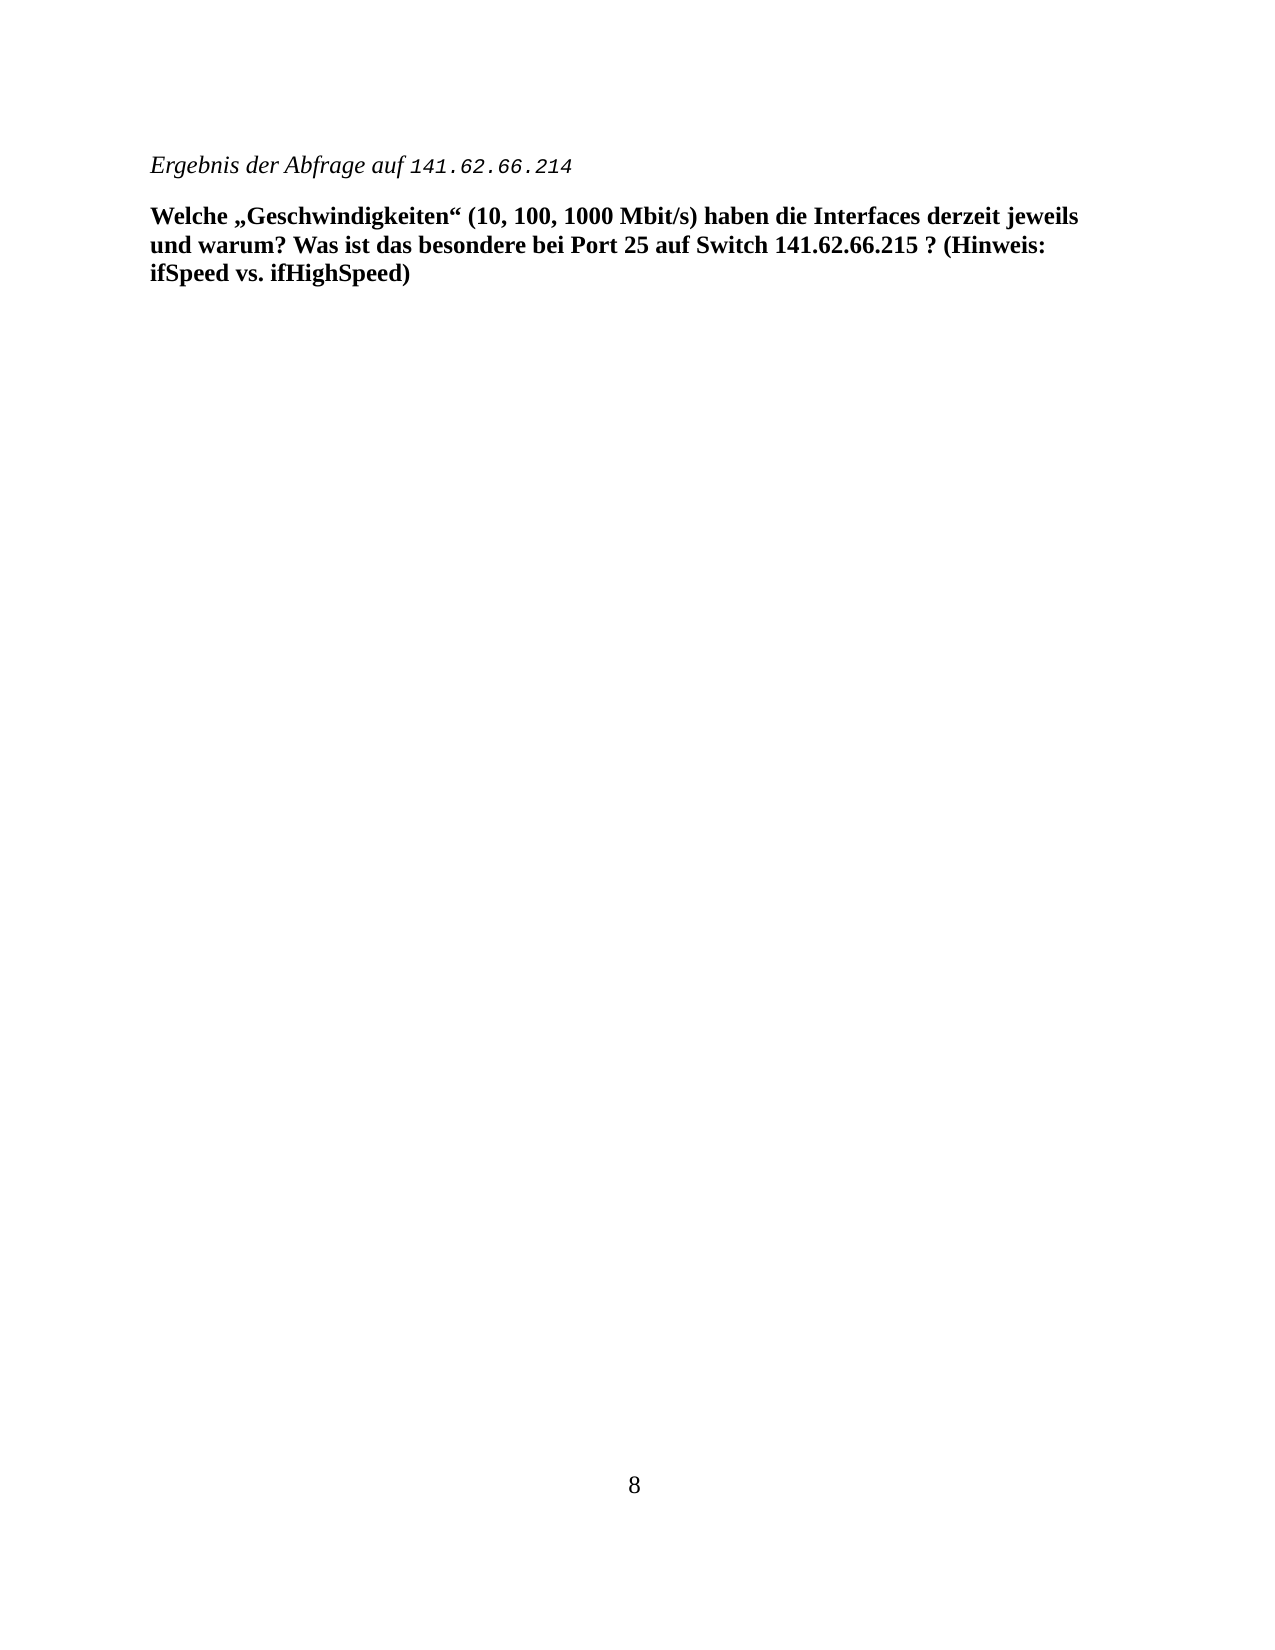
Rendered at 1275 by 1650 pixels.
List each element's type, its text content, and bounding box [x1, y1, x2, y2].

text Ergebnis der Abfrage auf 141.62.66.214 [150, 150, 1125, 179]
text Welche „Geschwindigkeiten“ (10, 100, 1000 Mbit/s) haben die Interfaces derzeit jeweils und warum? Was ist das besondere bei Port 25 auf Switch 141.62.66.215 ? (Hinweis: ifSpeed vs. ifHighSpeed) [150, 201, 1125, 287]
